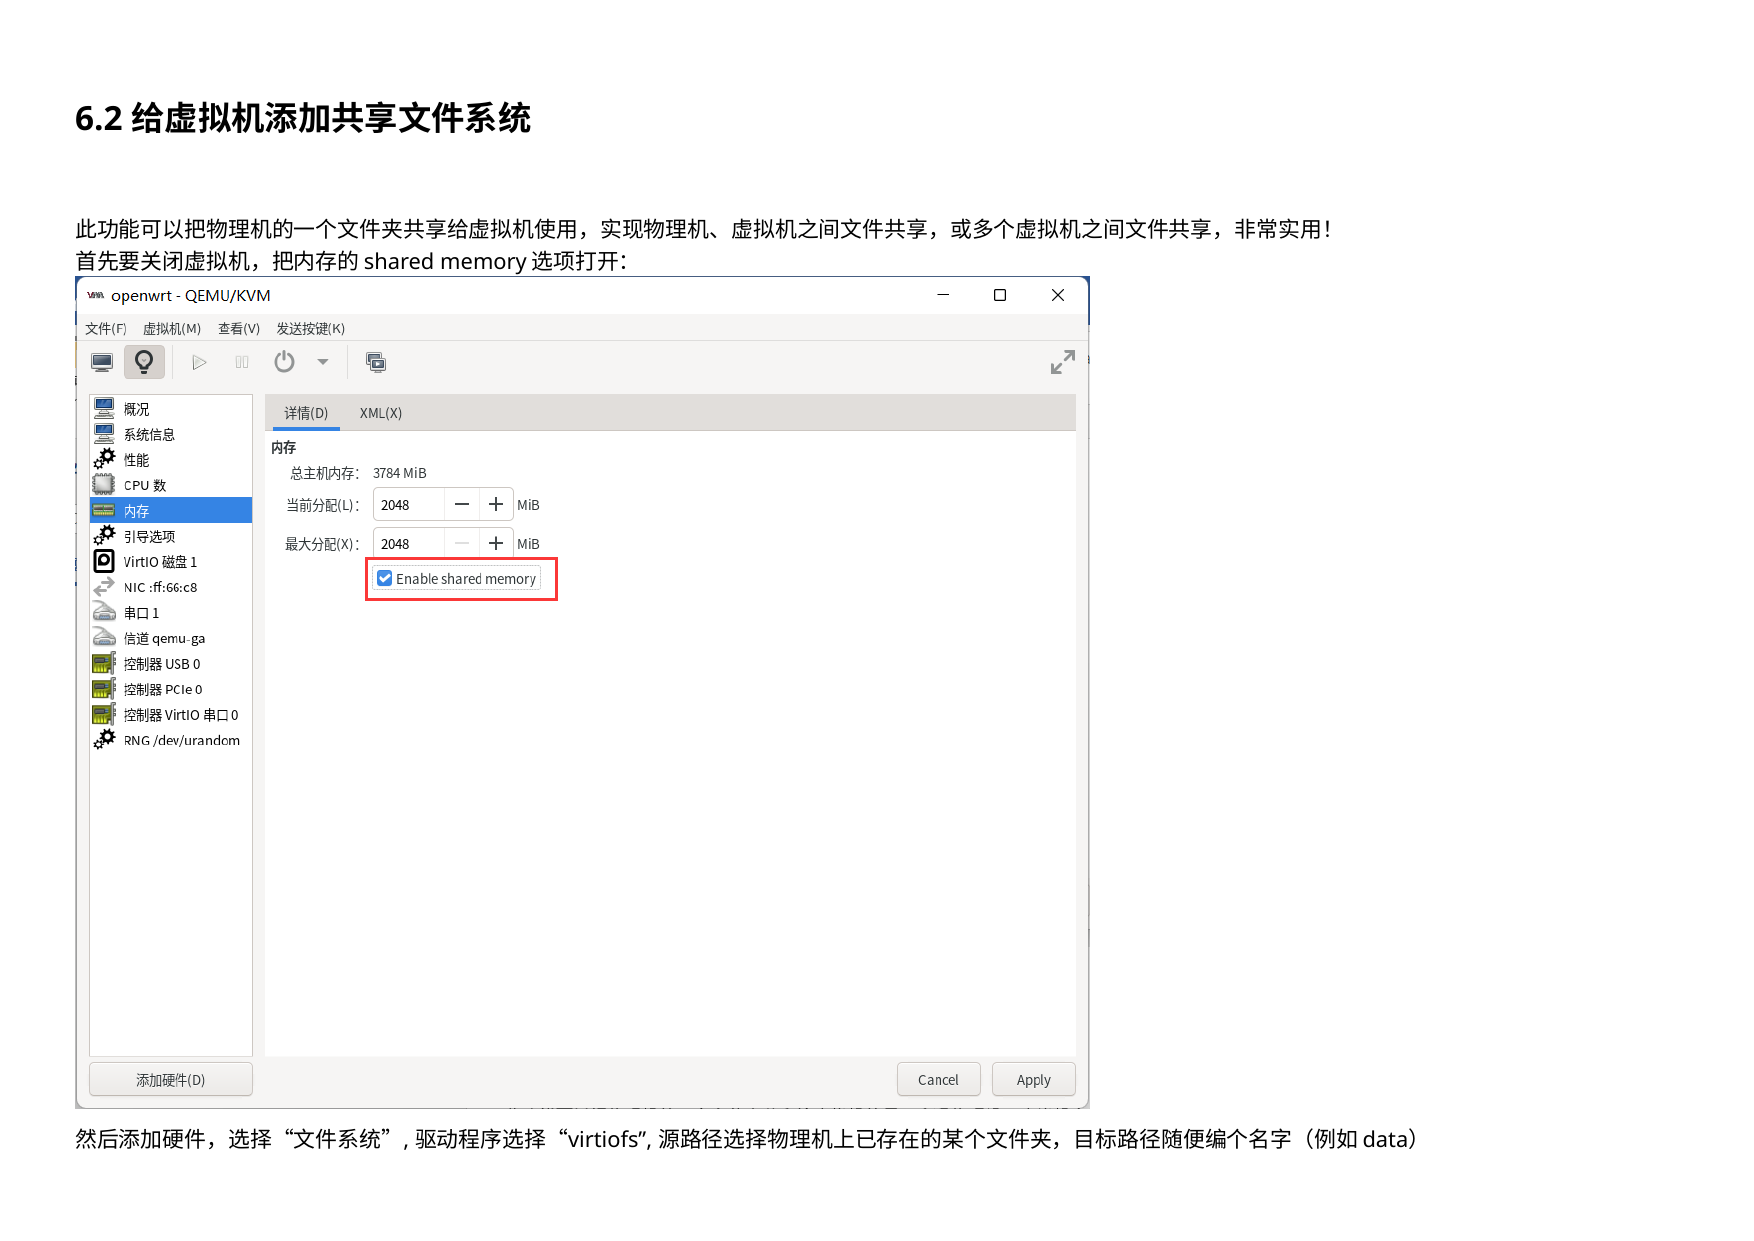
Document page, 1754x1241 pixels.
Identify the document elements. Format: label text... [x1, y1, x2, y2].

subtitle 6.2 给虚拟机添加共享文件系统 [75, 84, 1679, 149]
text 首先要关闭虚拟机，把内存的shared memory选项打开： [75, 244, 1679, 276]
picture [75, 276, 1090, 1109]
text 然后添加硬件，选择“文件系统”, 驱动程序选择“virtiofs”, 源路径选择物理机上已存在的某个文件夹，目标路径随便编个名字（例如data） [75, 1121, 1679, 1154]
text 此功能可以把物理机的一个文件夹共享给虚拟机使用，实现物理机、虚拟机之间文件共享，或多个虚拟机之间文件共享，非常实用！ [75, 211, 1679, 244]
